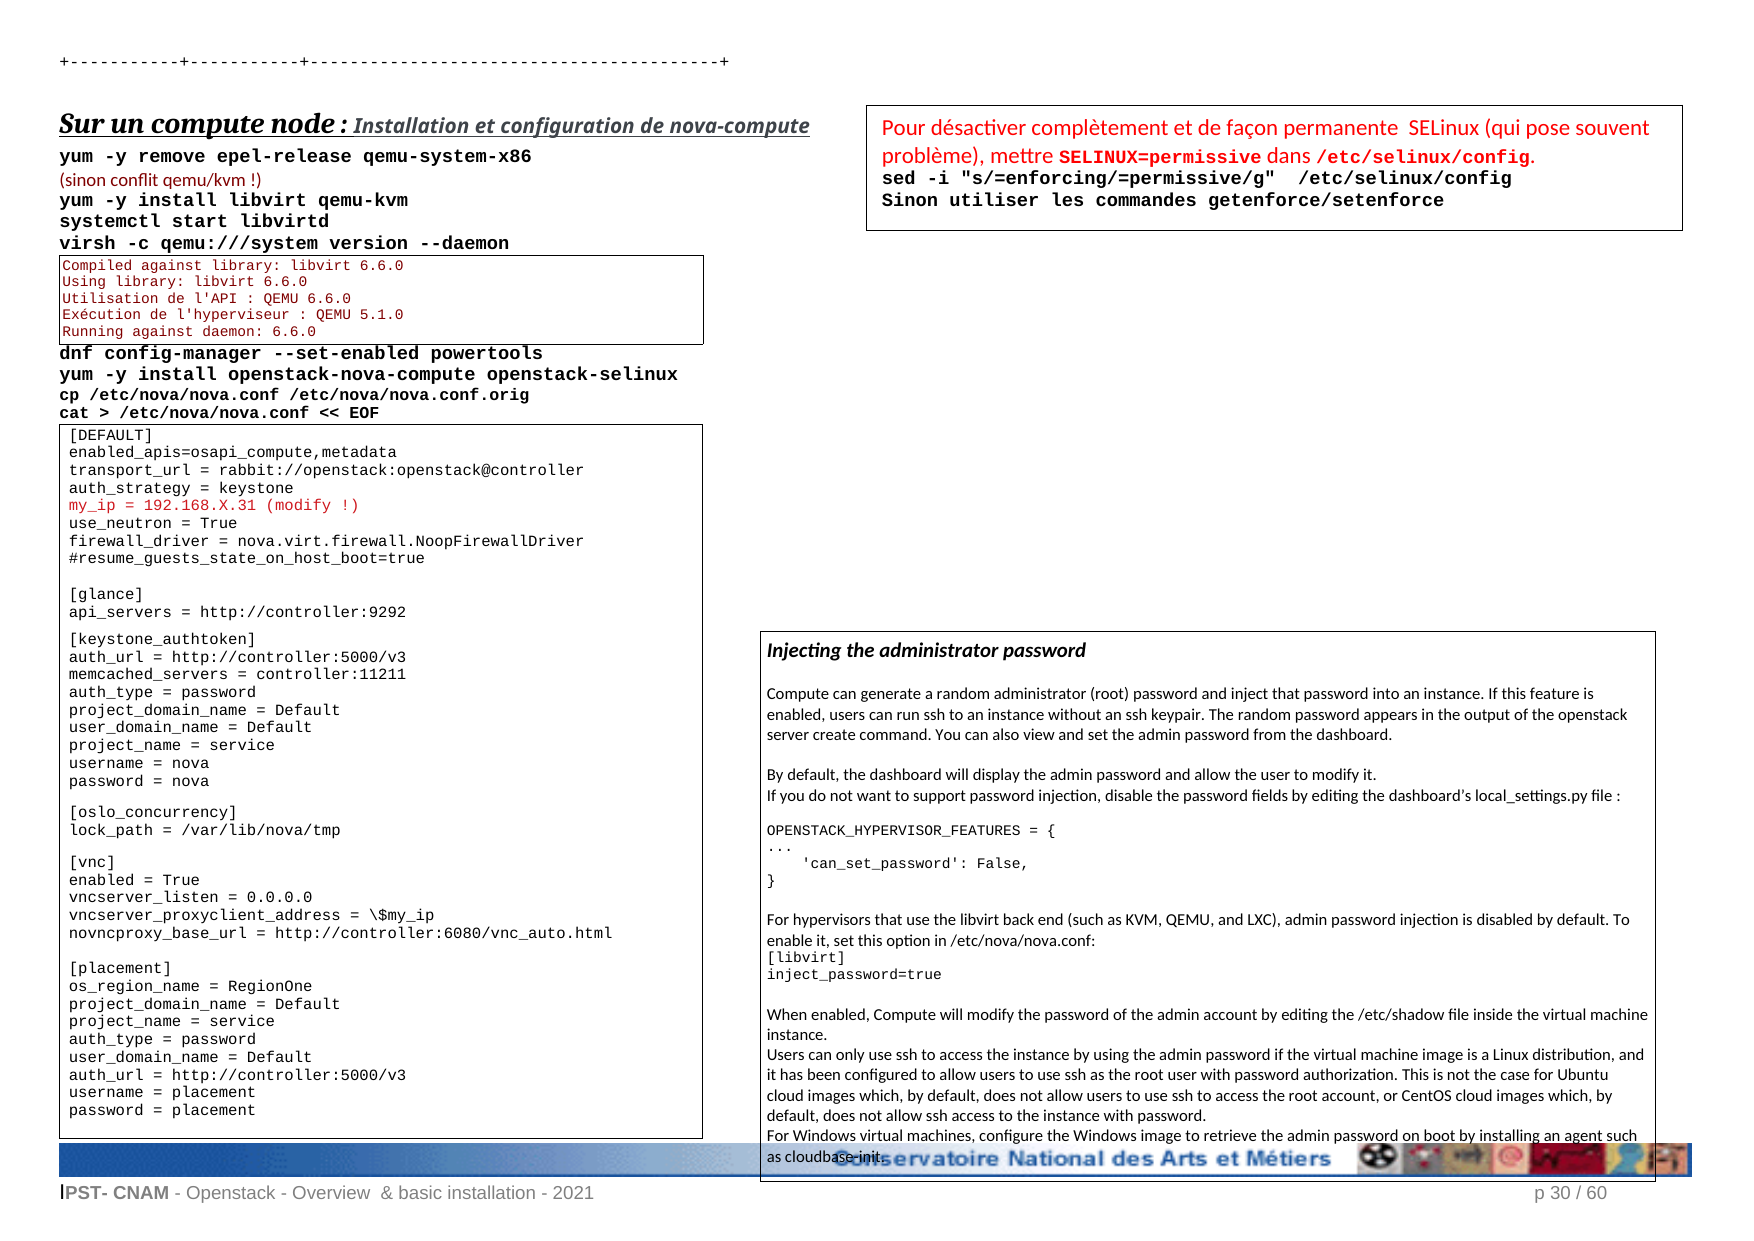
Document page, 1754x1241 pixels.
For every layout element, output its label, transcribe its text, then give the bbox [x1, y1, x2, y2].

text project_name = service [60, 1011, 702, 1028]
text [vnc] [60, 851, 702, 869]
text auth_type = password [60, 681, 702, 699]
text auth_strategy = keystone [60, 477, 702, 495]
text project_domain_name = Default [60, 993, 702, 1011]
text virsh -c qemu:///system version --daemon [59, 233, 1695, 255]
text Using library: libvirt 6.6.0 [60, 271, 703, 288]
text yum -y remove epel-release qemu-system-x86 [59, 147, 866, 168]
text cp /etc/nova/nova.conf /etc/nova/nova.conf.orig [59, 386, 1695, 405]
text #resume_guests_state_on_host_boot=true [60, 548, 702, 569]
text Pour désactiver complètement et de façon permanente SELinux (qui pose souvent problème), mettre SELINUX=permissive dans /etc/selinux/config. [882, 113, 1667, 169]
text user_domain_name = Default [60, 1046, 702, 1064]
text username = nova [60, 752, 702, 770]
text user_domain_name = Default [60, 717, 702, 734]
text api_servers = http://controller:9292 [60, 601, 702, 622]
text username = placement [60, 1081, 702, 1099]
text (sinon conflit qemu/kvm !) [59, 168, 866, 191]
text [glance] [60, 583, 702, 601]
subtitle [867, 106, 1682, 230]
text project_domain_name = Default [60, 699, 702, 717]
text transport_url = rabbit://openstack:openstack@controller [60, 459, 702, 477]
text dnf config-manager --set-enabled powertools [59, 344, 1695, 365]
text auth_url = http://controller:5000/v3 [60, 646, 702, 663]
text auth_type = password [60, 1028, 702, 1046]
text enabled = True [60, 869, 702, 887]
text Running against daemon: 6.6.0 [60, 321, 703, 344]
text use_neutron = True [60, 512, 702, 530]
text password = placement [60, 1099, 702, 1120]
subtitle Sur un compute node : Installation et configuration de nova-compute [59, 107, 866, 141]
text +-----------+-----------+-----------------------------------------+ [59, 53, 1695, 72]
text cat > /etc/nova/nova.conf << EOF [59, 405, 1695, 424]
text firewall_driver = nova.virt.firewall.NoopFirewallDriver [60, 530, 702, 548]
text vncserver_proxyclient_address = \$my_ip [60, 904, 702, 922]
text Compiled against library: libvirt 6.6.0 [60, 256, 703, 271]
text yum -y install libvirt qemu-kvm [59, 191, 866, 212]
text [DEFAULT] [60, 425, 702, 442]
text [keystone_authtoken] [60, 628, 702, 646]
text vncserver_listen = 0.0.0.0 [60, 887, 702, 904]
text my_ip = 192.168.X.31 (modify !) [60, 495, 702, 512]
text systemctl start libvirtd [59, 212, 1695, 233]
text novncproxy_base_url = http://controller:6080/vnc_auto.html [60, 922, 702, 943]
text lock_path = /var/lib/nova/tmp [60, 819, 702, 840]
text memcached_servers = controller:11211 [60, 663, 702, 681]
text Sinon utiliser les commandes getenforce/setenforce [882, 190, 1667, 212]
text password = nova [60, 770, 702, 791]
text yum -y install openstack-nova-compute openstack-selinux [59, 365, 1695, 386]
text os_region_name = RegionOne [60, 975, 702, 993]
text Utilisation de l'API : QEMU 6.6.0 [60, 288, 703, 304]
text auth_url = http://controller:5000/v3 [60, 1064, 702, 1081]
text sed -i "s/=enforcing/=permissive/g" /etc/selinux/config [882, 169, 1667, 190]
text enabled_apis=osapi_compute,metadata [60, 442, 702, 459]
text [oslo_concurrency] [60, 802, 702, 819]
text project_name = service [60, 734, 702, 752]
text Exécution de l'hyperviseur : QEMU 5.1.0 [60, 304, 703, 321]
text [placement] [60, 957, 702, 975]
